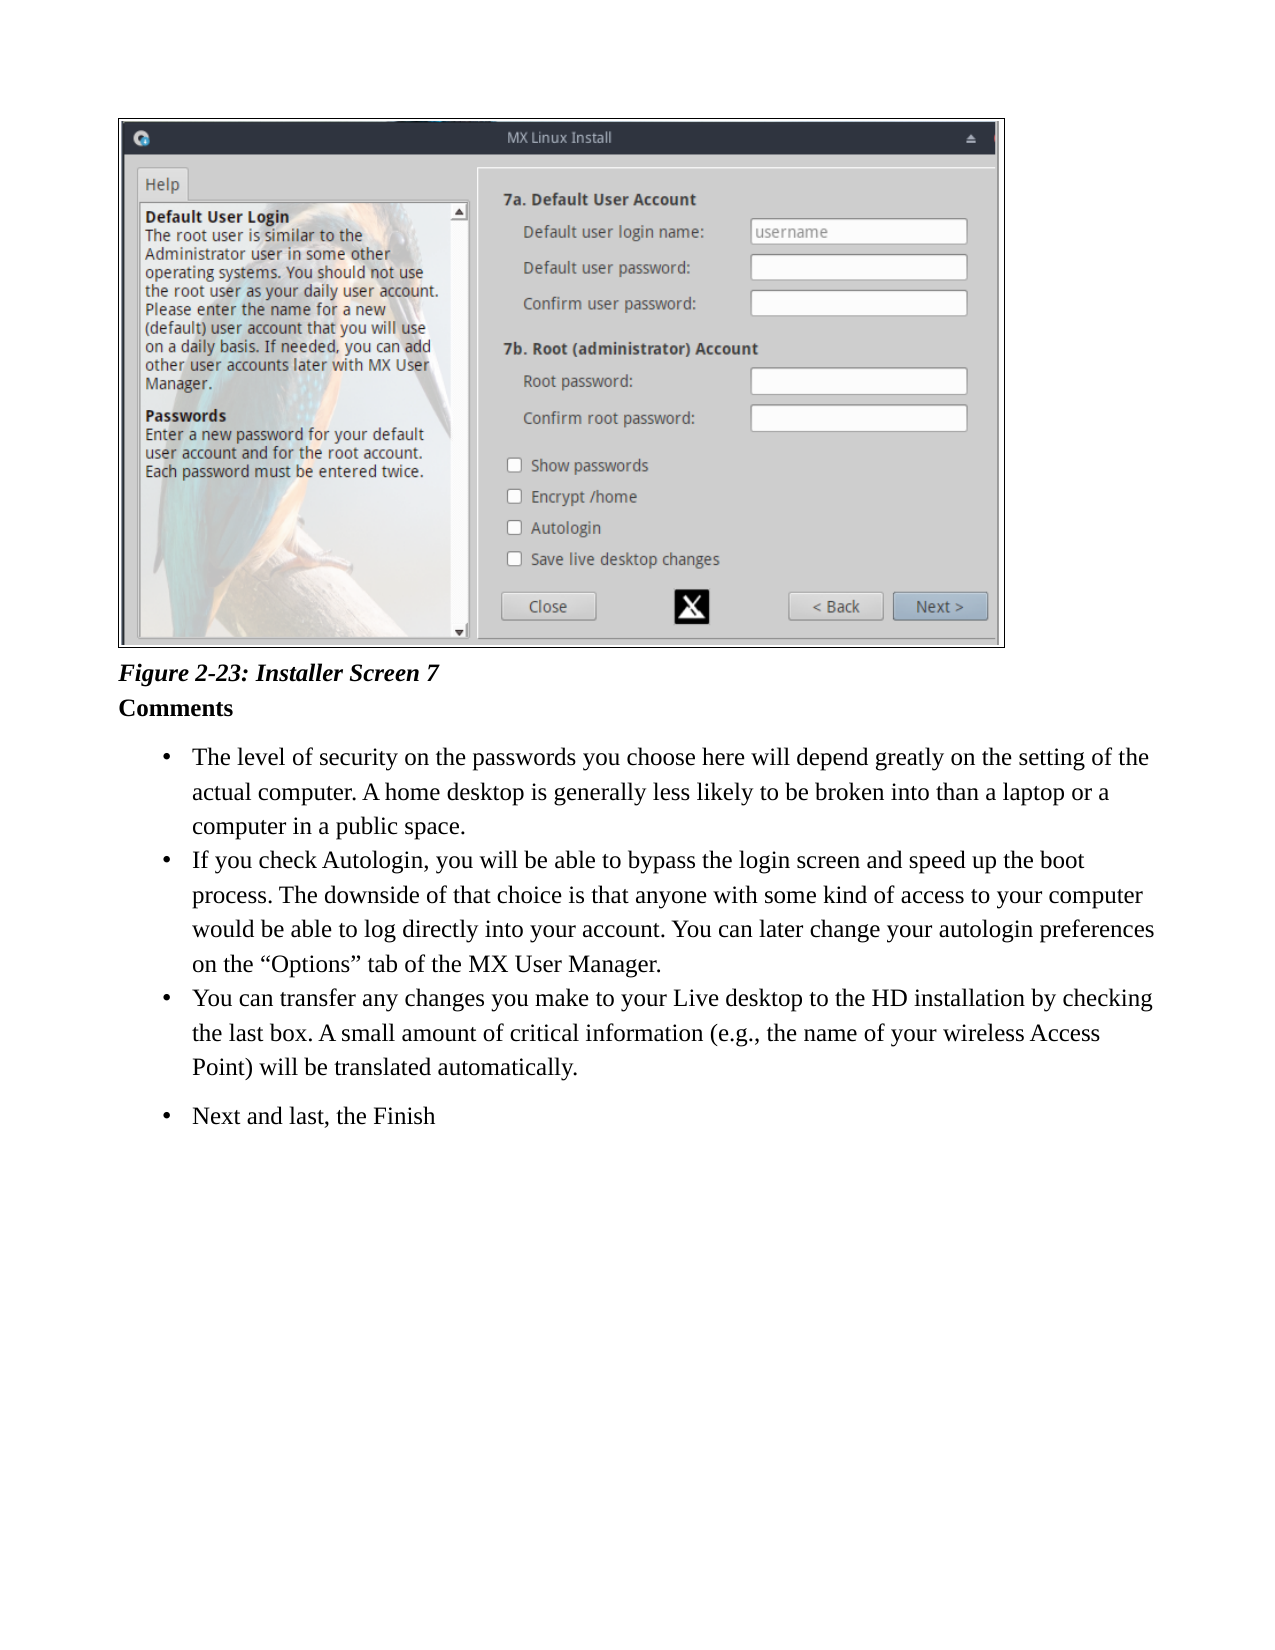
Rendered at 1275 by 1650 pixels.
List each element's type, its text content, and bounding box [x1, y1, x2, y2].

text Comments [118, 693, 1157, 722]
picture [121, 121, 1001, 645]
list Next and last, the Finish [162, 1101, 1157, 1130]
list You can transfer any changes you make to your Live desktop to the HD installation by checking the last box. A small amount of critical information (e.g., the name of your wireless Access Point) will be translated automatically. [162, 983, 1157, 1081]
text Figure 2-23: Installer Screen 7 [118, 118, 1157, 687]
list The level of security on the passwords you choose here will depend greatly on the setting of the actual computer. A home desktop is generally less likely to be broken into than a laptop or a computer in a public space. [162, 742, 1157, 840]
list If you check Autologin, you will be able to bypass the login screen and speed up the boot process. The downside of that choice is that anyone with some kind of access to your computer would be able to log directly into your account. You can later change your autologin preferences on the “Options” tab of the MX User Manager. [162, 846, 1157, 978]
